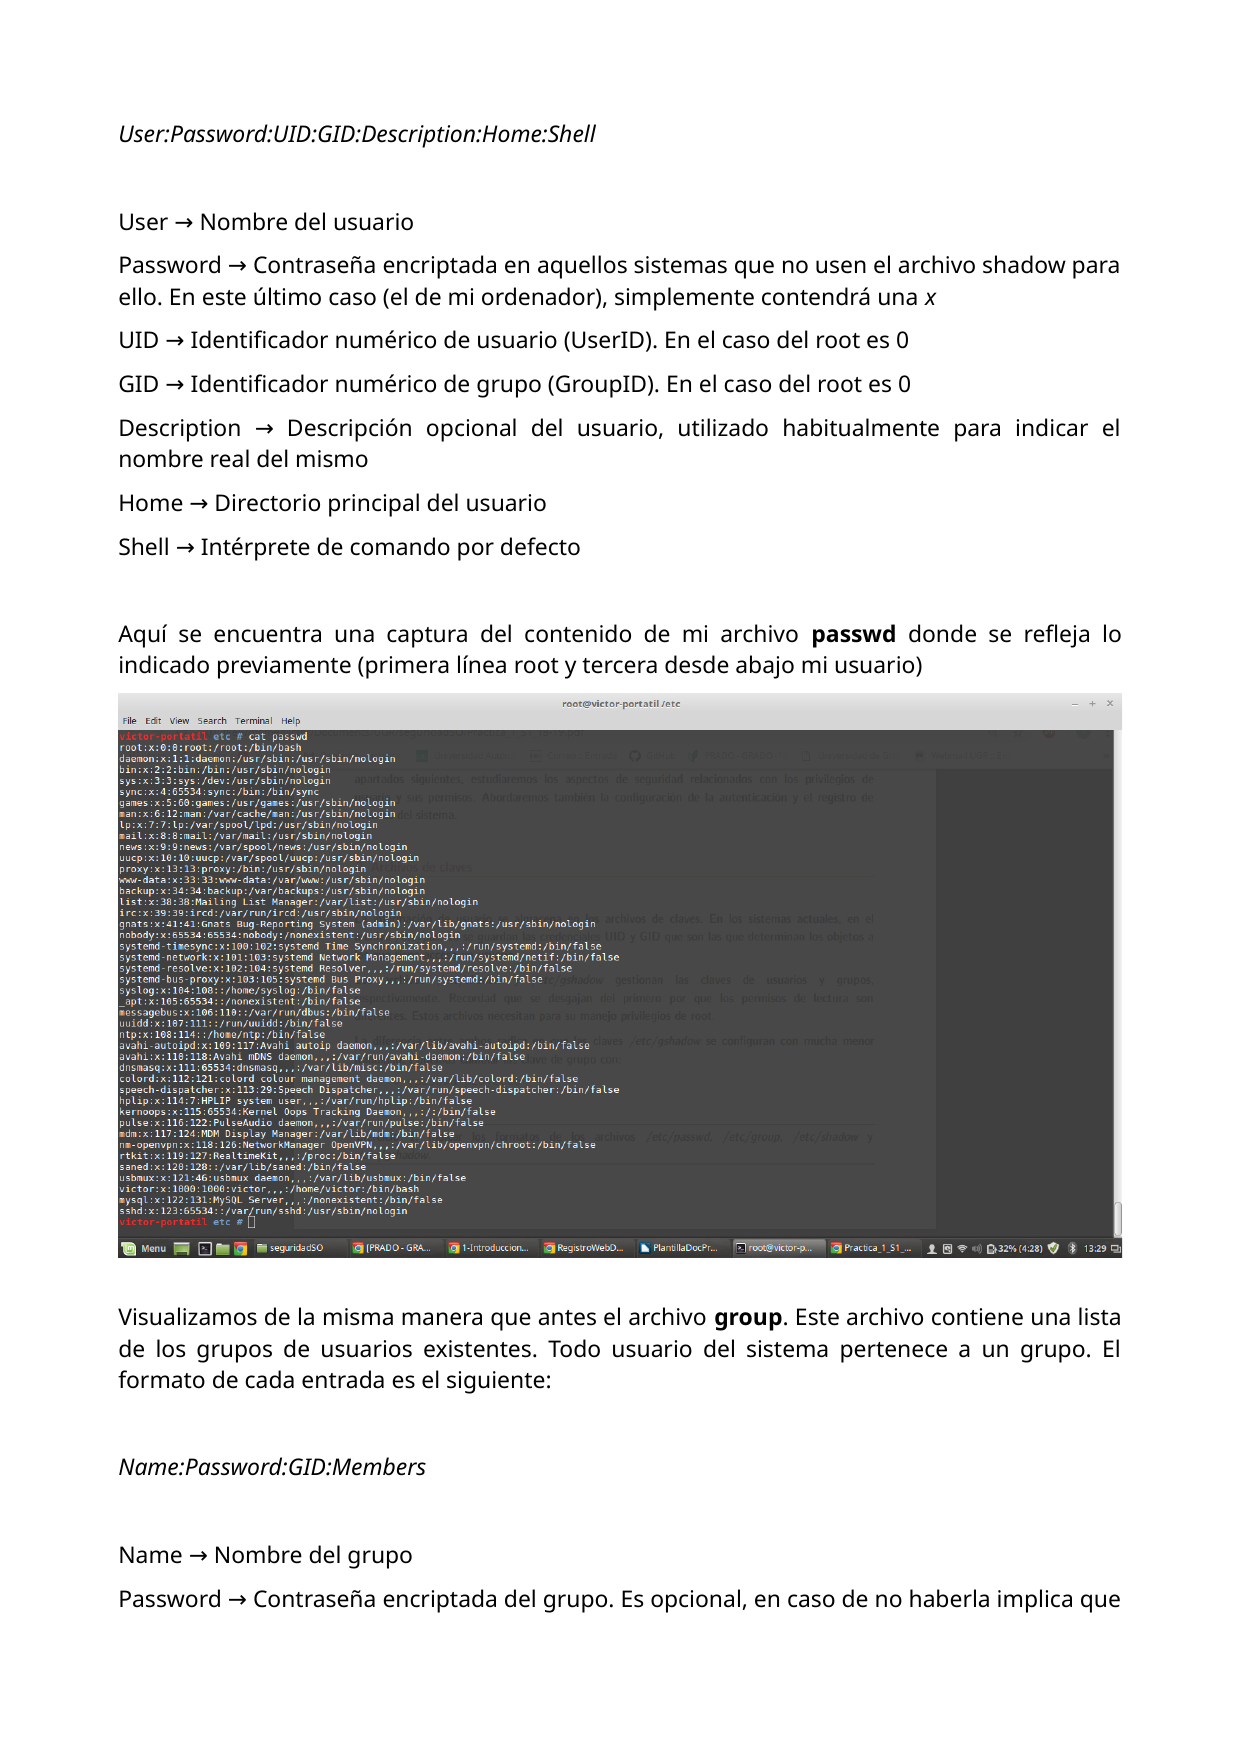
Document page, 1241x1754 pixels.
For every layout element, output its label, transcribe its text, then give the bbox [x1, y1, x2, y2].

text Visualizamos de la misma manera que antes el archivo group. Este archivo contiene una lista de los grupos de usuarios existentes. Todo usuario del sistema pertenece a un grupo. El formato de cada entrada es el siguiente: [118, 1301, 1122, 1395]
text Password → Contraseña encriptada en aquellos sistemas que no usen el archivo shadow para ello. En este último caso (el de mi ordenador), simplemente contendrá una x [118, 249, 1122, 312]
text Name:Password:GID:Members [118, 1451, 1122, 1482]
text UID → Identificador numérico de usuario (UserID). En el caso del root es 0 [118, 324, 1122, 356]
text Aquí se encuentra una captura del contenido de mi archivo passwd donde se refleja lo indicado previamente (primera línea root y tercera desde abajo mi usuario) [118, 618, 1122, 681]
text Shell → Intérprete de comando por defecto [118, 531, 1122, 562]
text User:Password:UID:GID:Description:Home:Shell [118, 118, 1122, 149]
text GID → Identificador numérico de grupo (GroupID). En el caso del root es 0 [118, 368, 1122, 399]
text Name → Nombre del grupo [118, 1539, 1122, 1570]
text Password → Contraseña encriptada del grupo. Es opcional, en caso de no haberla implica que [118, 1582, 1122, 1614]
text Home → Directorio principal del usuario [118, 487, 1122, 518]
picture [118, 693, 1123, 1258]
text Description → Descripción opcional del usuario, utilizado habitualmente para indicar el nombre real del mismo [118, 412, 1122, 474]
text User → Nombre del usuario [118, 206, 1122, 237]
